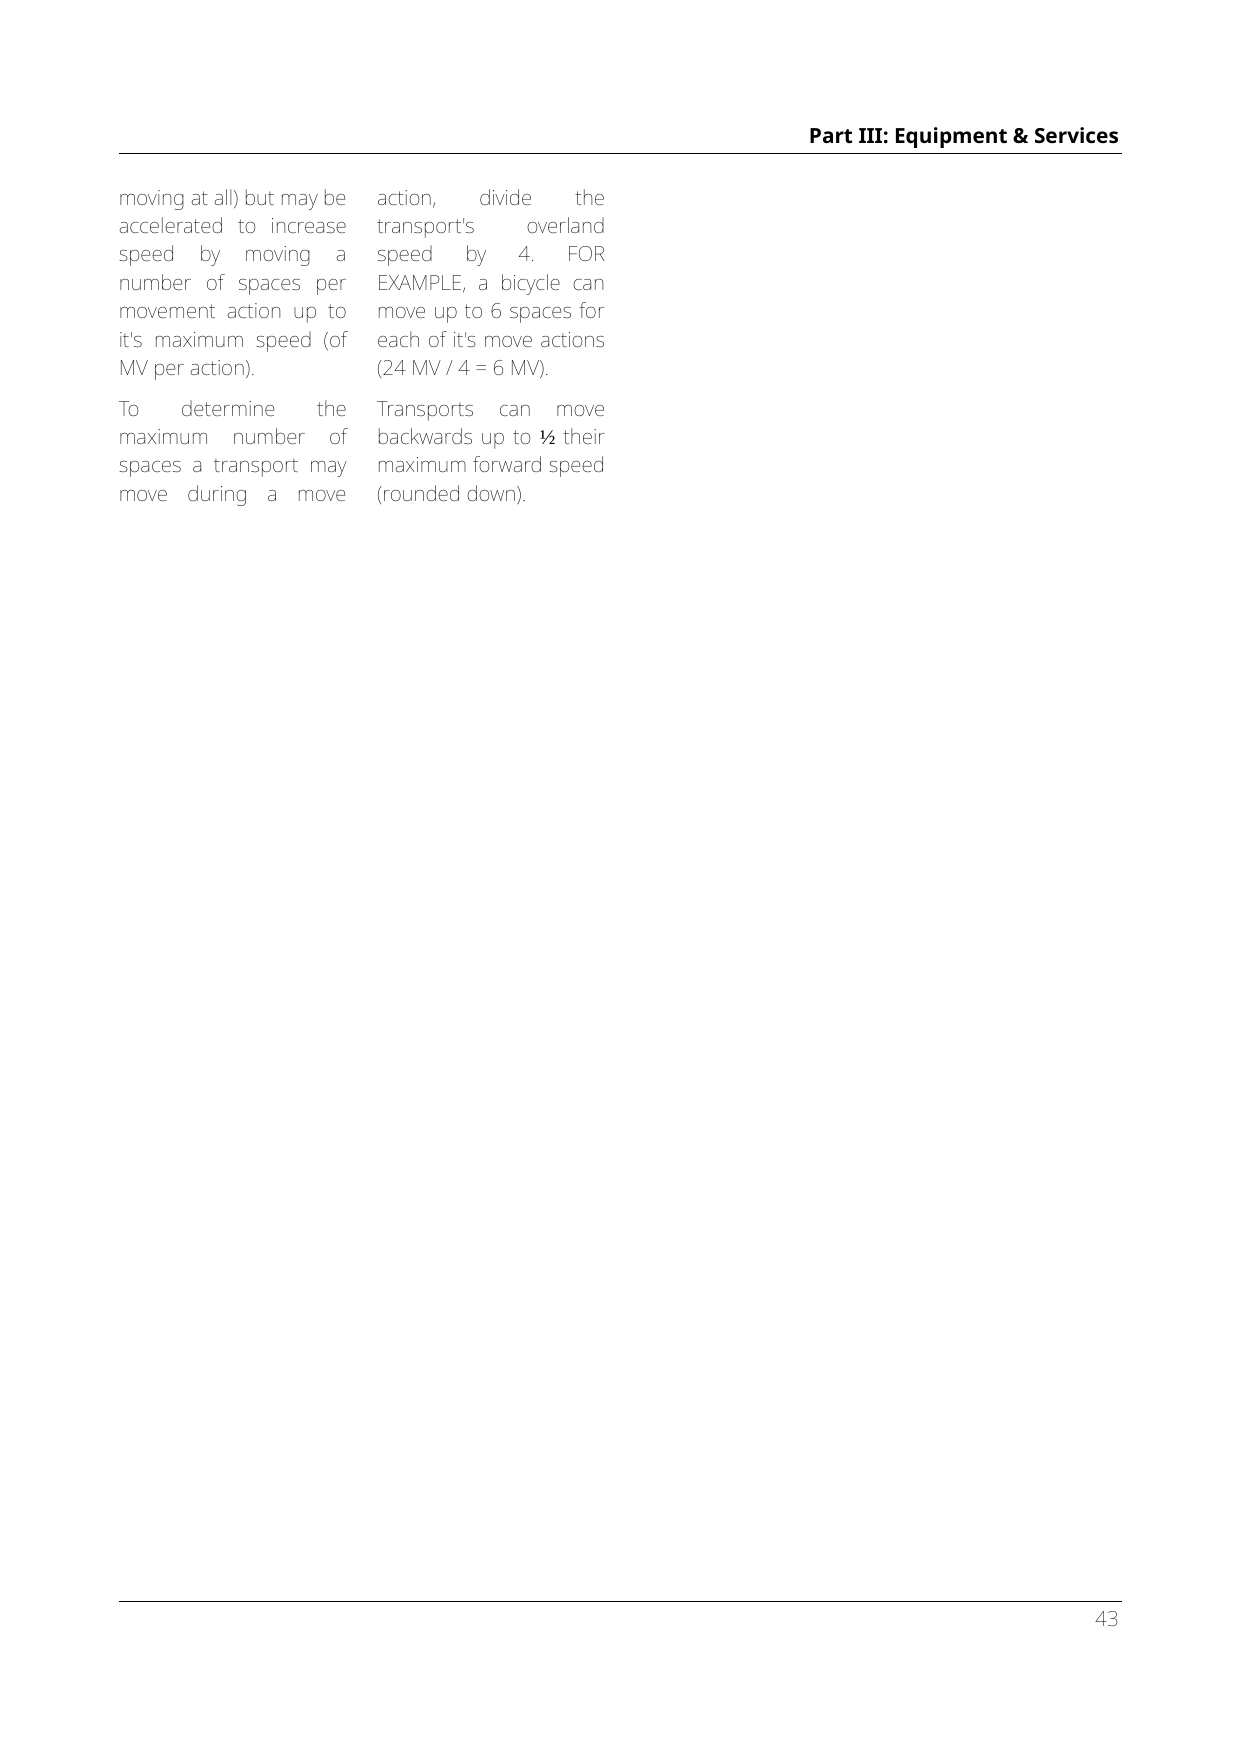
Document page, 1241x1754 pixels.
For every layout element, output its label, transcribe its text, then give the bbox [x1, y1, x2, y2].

text To determine the maximum number of spaces a transport may move during a move [118, 394, 347, 507]
text moving at all) but may be accelerated to increase speed by moving a number of spaces per movement action up to it's maximum speed (of MV per action). [118, 183, 347, 382]
text Transports can move backwards up to ½ their maximum forward speed (rounded down). [377, 394, 605, 507]
text action, divide the transport's overland speed by 4. FOR EXAMPLE, a bicycle can move up to 6 spaces for each of it's move actions (24 MV / 4 = 6 MV). [377, 183, 605, 382]
